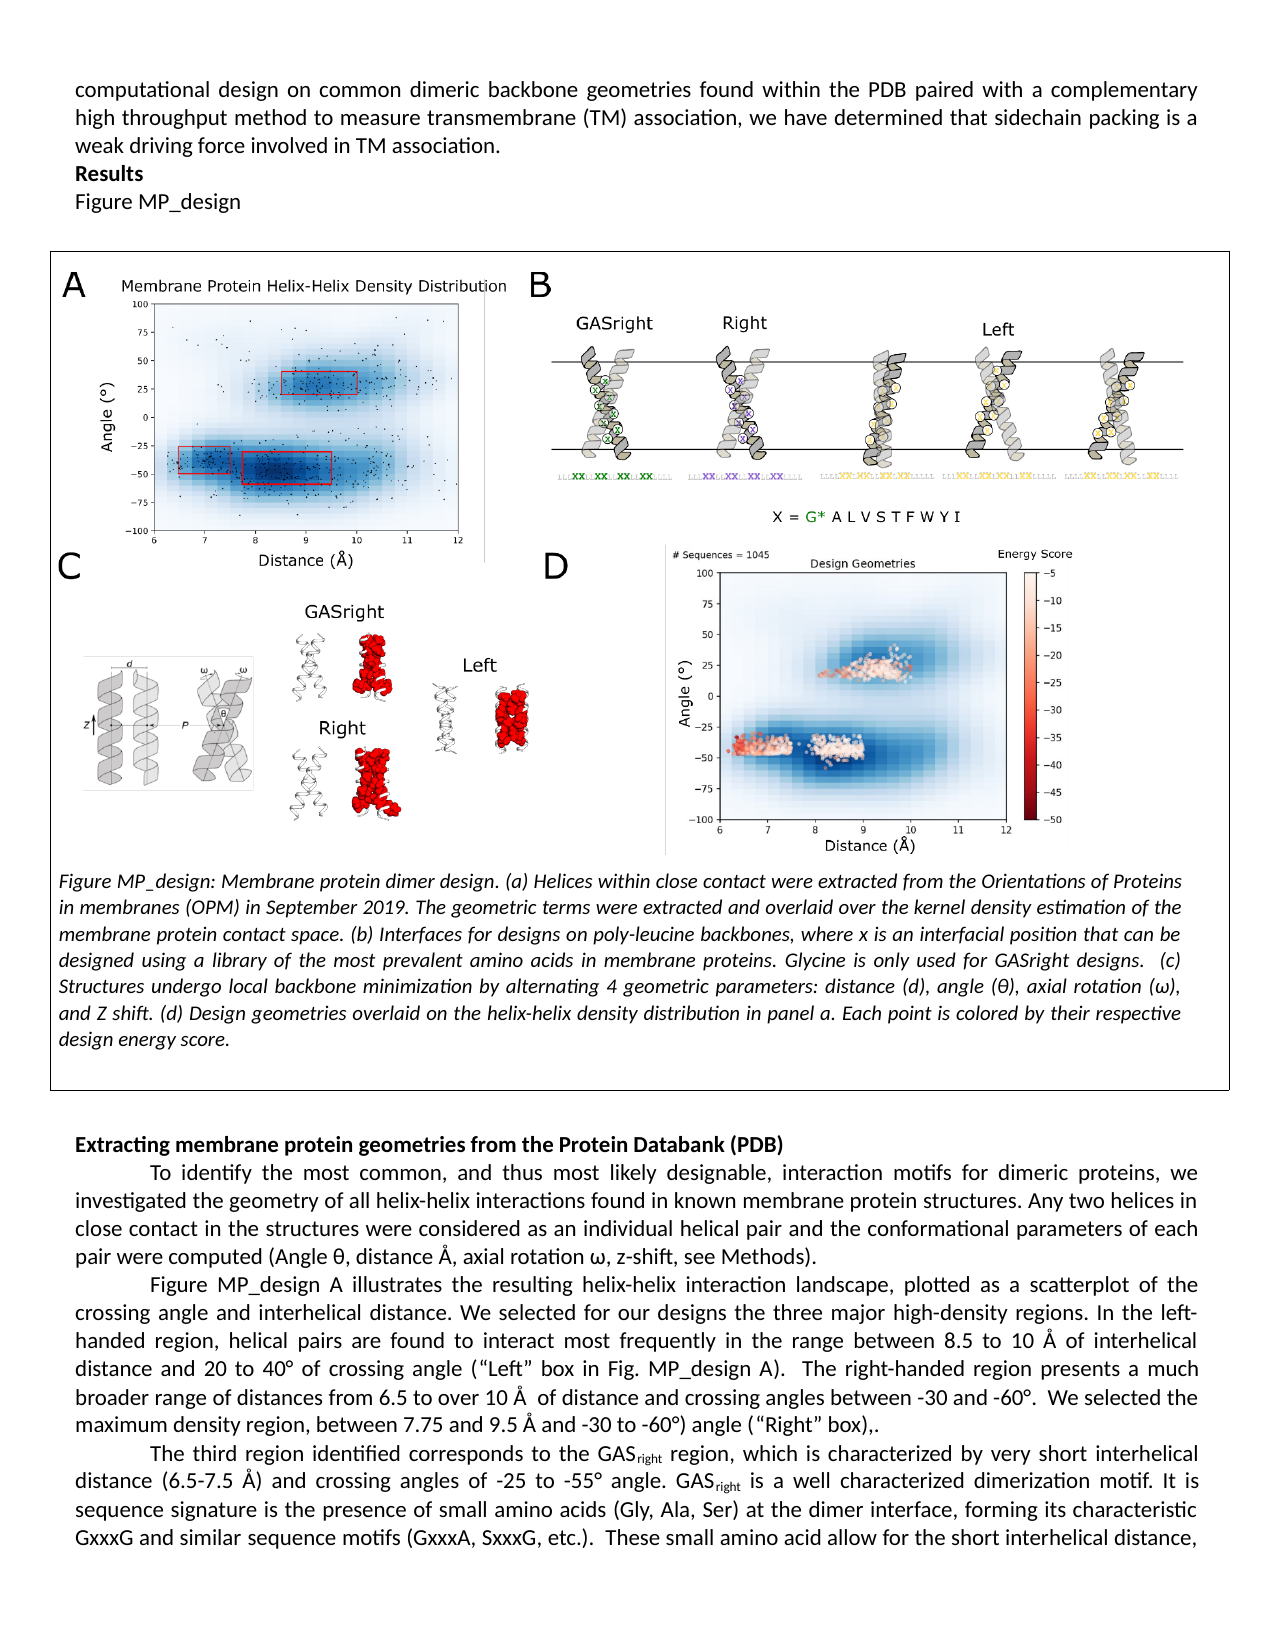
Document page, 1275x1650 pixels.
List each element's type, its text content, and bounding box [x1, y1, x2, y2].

text Figure MP_design A illustrates the resulting helix-helix interaction landscape, plotted as a scatterplot of the crossing angle and interhelical distance. We selected for our designs the three major high-density regions. In the left-handed region, helical pairs are found to interact most frequently in the range between 8.5 to 10 Å of interhelical distance and 20 to 40° of crossing angle (“Left” box in Fig. MP_design A). The right-handed region presents a much broader range of distances from 6.5 to over 10 Å of distance and crossing angles between -30 and -60°. We selected the maximum density region, between 7.75 and 9.5 Å and -30 to -60°) angle (“Right” box),. [75, 1271, 1200, 1439]
text The third region identified corresponds to the GASright region, which is characterized by very short interhelical distance (6.5-7.5 Å) and crossing angles of -25 to -55° angle. GASright is a well characterized dimerization motif. It is sequence signature is the presence of small amino acids (Gly, Ala, Ser) at the dimer interface, forming its characteristic GxxxG and similar sequence motifs (GxxxA, SxxxG, etc.). These small amino acid allow for the short interhelical distance, [75, 1439, 1200, 1551]
text To identify the most common, and thus most likely designable, interaction motifs for dimeric proteins, we investigated the geometry of all helix-helix interactions found in known membrane protein structures. Any two helices in close contact in the structures were considered as an individual helical pair and the conformational parameters of each pair were computed (Angle θ, distance Å, axial rotation ω, z-shift, see Methods). [75, 1158, 1200, 1271]
text Figure MP_design: Membrane protein dimer design. (a) Helices within close contact were extracted from the Orientations of Proteins in membranes (OPM) in September 2019. The geometric terms were extracted and overlaid over the kernel density estimation of the membrane protein contact space. (b) Interfaces for designs on poly-leucine backbones, where x is an interfacial position that can be designed using a library of the most prevalent amino acids in membrane proteins. Glycine is only used for GASright designs. (c) Structures undergo local backbone minimization by alternating 4 geometric parameters: distance (d), angle (θ), axial rotation (ω), and Z shift. (d) Design geometries overlaid on the helix-helix density distribution in panel a. Each point is colored by their respective design energy score. [58, 855, 1183, 1052]
text Extracting membrane protein geometries from the Protein Databank (PDB) [75, 1130, 1200, 1158]
text computational design on common dimeric backbone geometries found within the PDB paired with a complementary high throughput method to measure transmembrane (TM) association, we have determined that sidechain packing is a weak driving force involved in TM association. [75, 75, 1200, 159]
picture [58, 272, 1184, 855]
text Figure MP_design [75, 187, 1200, 215]
text Results [75, 159, 1200, 187]
